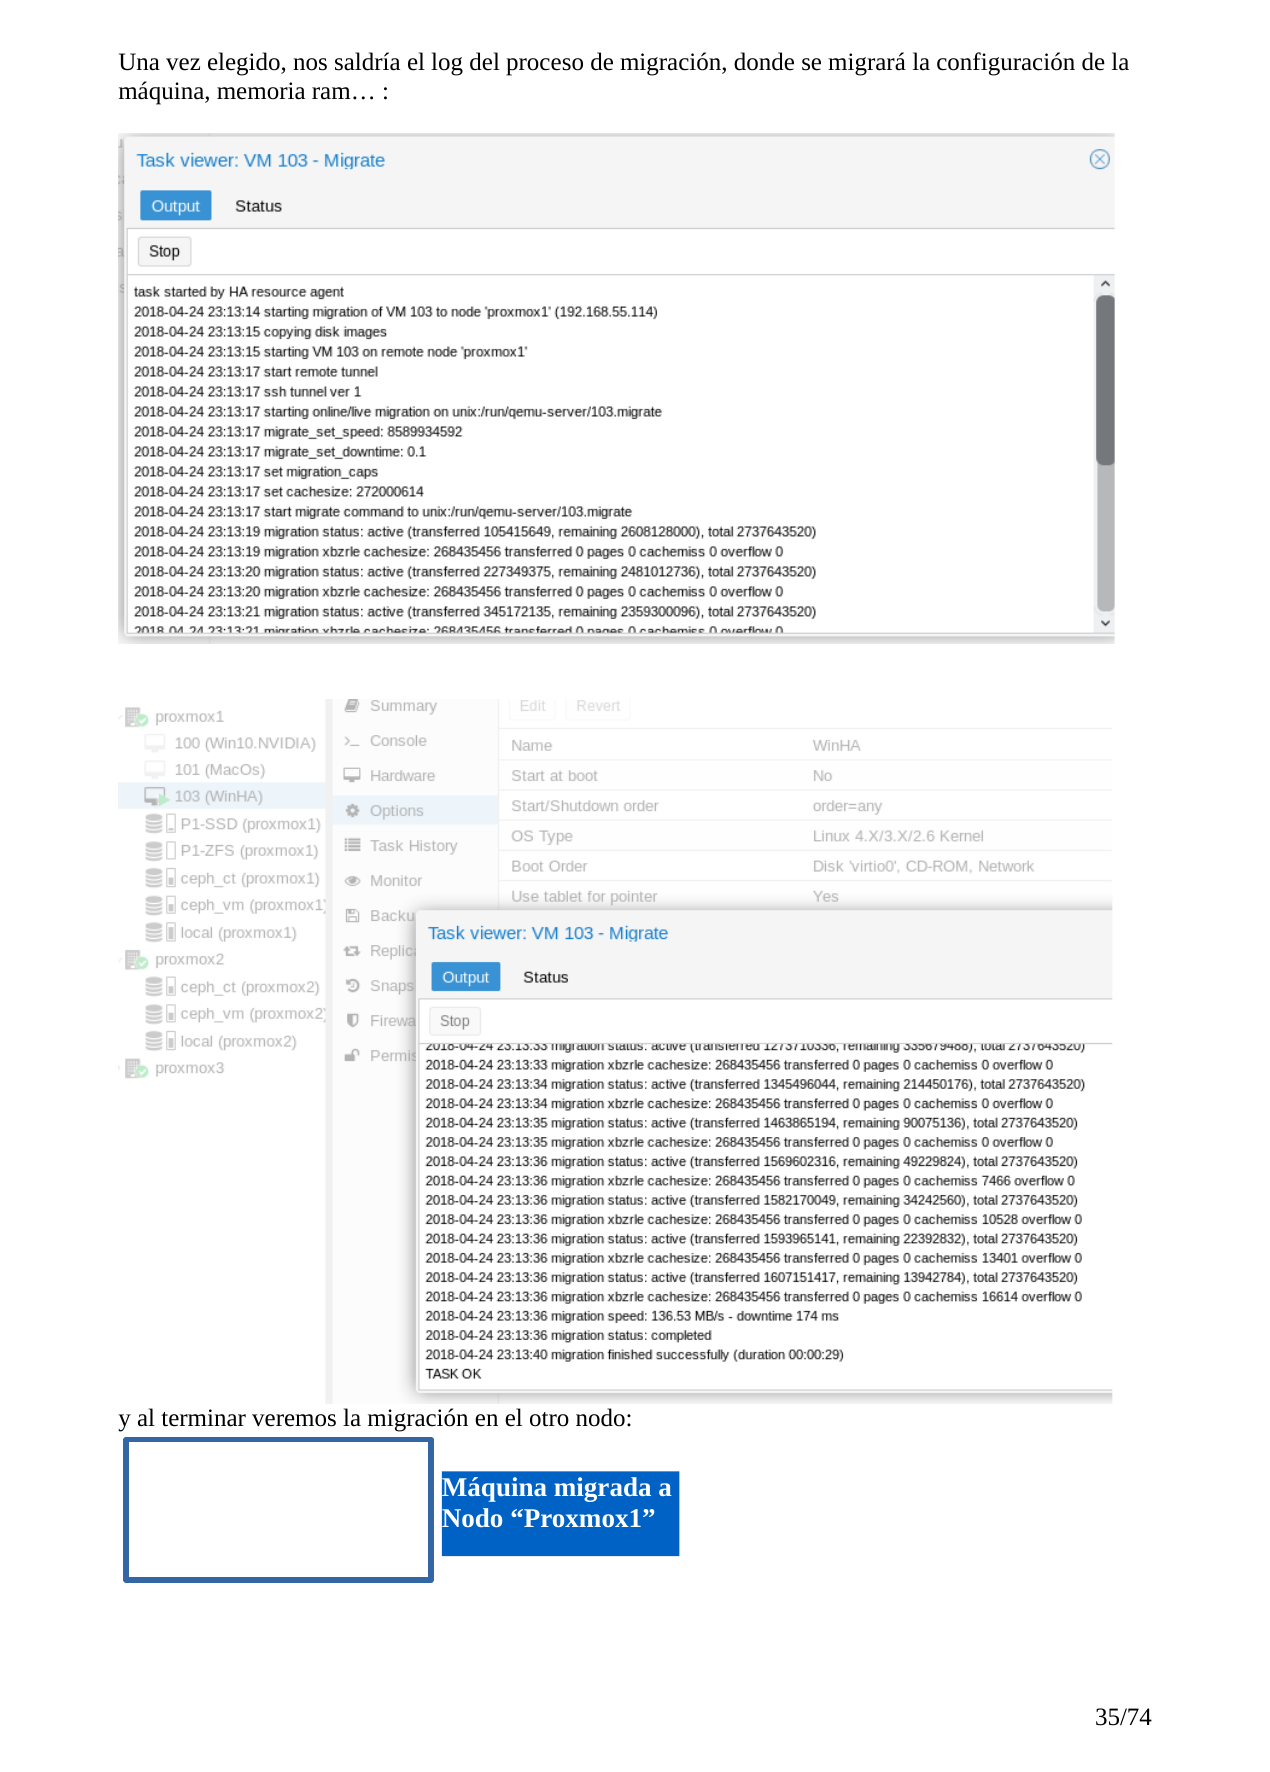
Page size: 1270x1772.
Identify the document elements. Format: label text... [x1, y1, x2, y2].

picture [118, 133, 1115, 644]
text y al terminar veremos la migración en el otro nodo: [118, 672, 1152, 1432]
text Una vez elegido, nos saldría el log del proceso de migración, donde se migrará la configuración de la máquina, memoria ram… : [118, 47, 1152, 105]
picture [118, 699, 1113, 1404]
